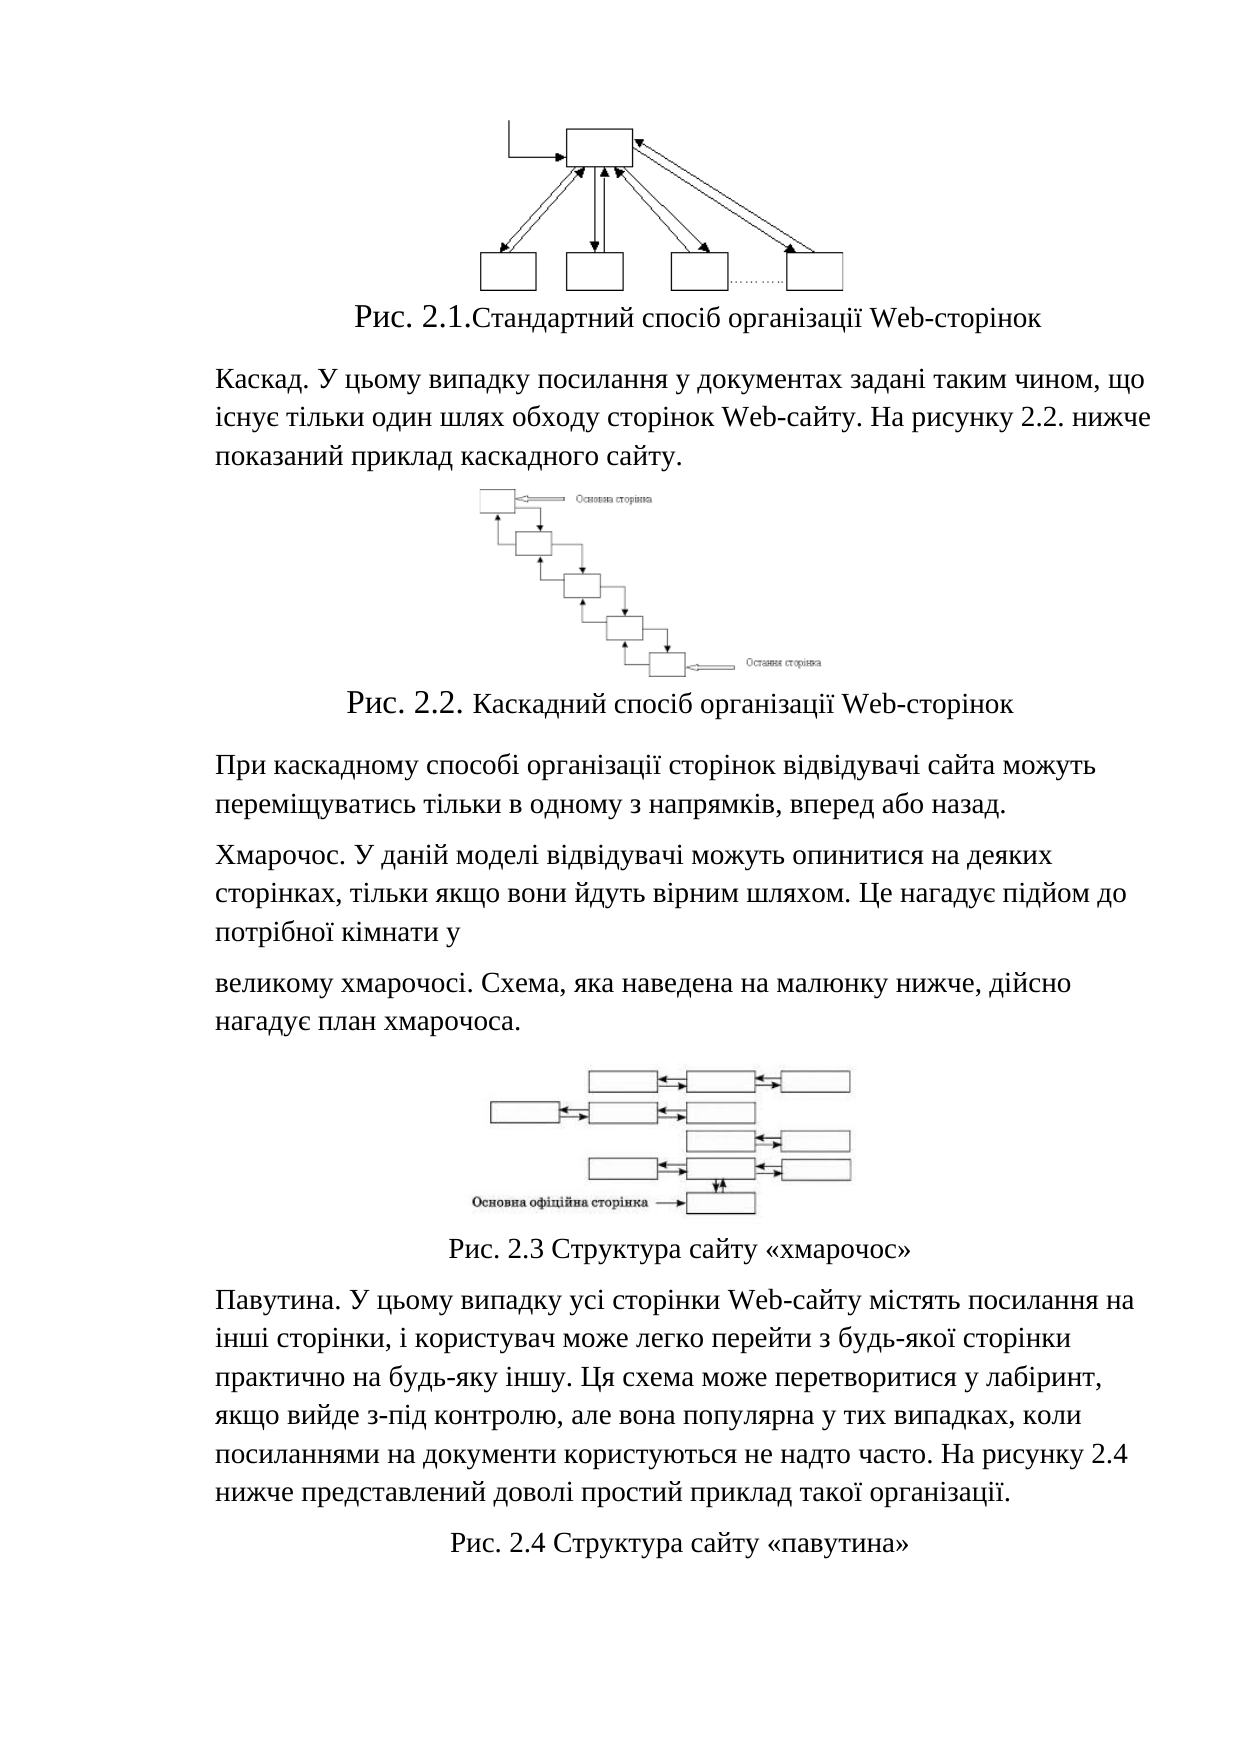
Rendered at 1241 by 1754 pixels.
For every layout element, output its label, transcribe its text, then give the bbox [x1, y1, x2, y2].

text Хмарочос. У даній моделі відвідувачі можуть опинитися на деяких сторінках, тільки якщо вони йдуть вірним шляхом. Це нагадує підйом до потрібної кімнати у [215, 837, 1152, 947]
picture [479, 118, 844, 291]
text Рис. 2.2. Каскадний спосіб організації Web-сторінок [215, 489, 1152, 721]
text великому хмарочосі. Схема, яка наведена на малюнку нижче, дійсно нагадує план хмарочоса. [215, 965, 1152, 1037]
text Каскад. У цьому випадку посилання у документах задані таким чином, що існує тільки один шлях обходу сторінок Web-сайту. На рисунку 2.2. нижче показаний приклад каскадного сайту. [215, 361, 1152, 472]
text Рис. 2.3 Структура сайту «хмарочос» [215, 1054, 1152, 1264]
text Рис. 2.4 Структура сайту «павутина» [215, 1526, 1152, 1559]
text Рис. 2.1.Стандартний спосіб організації Web-сторінок [215, 118, 1152, 334]
picture [479, 489, 849, 677]
text Павутина. У цьому випадку усі сторінки Web-сайту містять посилання на інші сторінки, і користувач може легко перейти з будь-якої сторінки практично на будь-яку іншу. Ця схема може перетворитися у лабіринт, якщо вийде з-під контролю, але вона популярна у тих випадках, коли посиланнями на документи користуються не надто часто. На рисунку 2.4 нижче представлений доволі простий приклад такої організації. [215, 1282, 1152, 1508]
text При каскадному способі організації сторінок відвідувачі сайта можуть переміщуватись тільки в одному з напрямків, вперед або назад. [215, 747, 1152, 819]
picture [462, 1054, 867, 1226]
